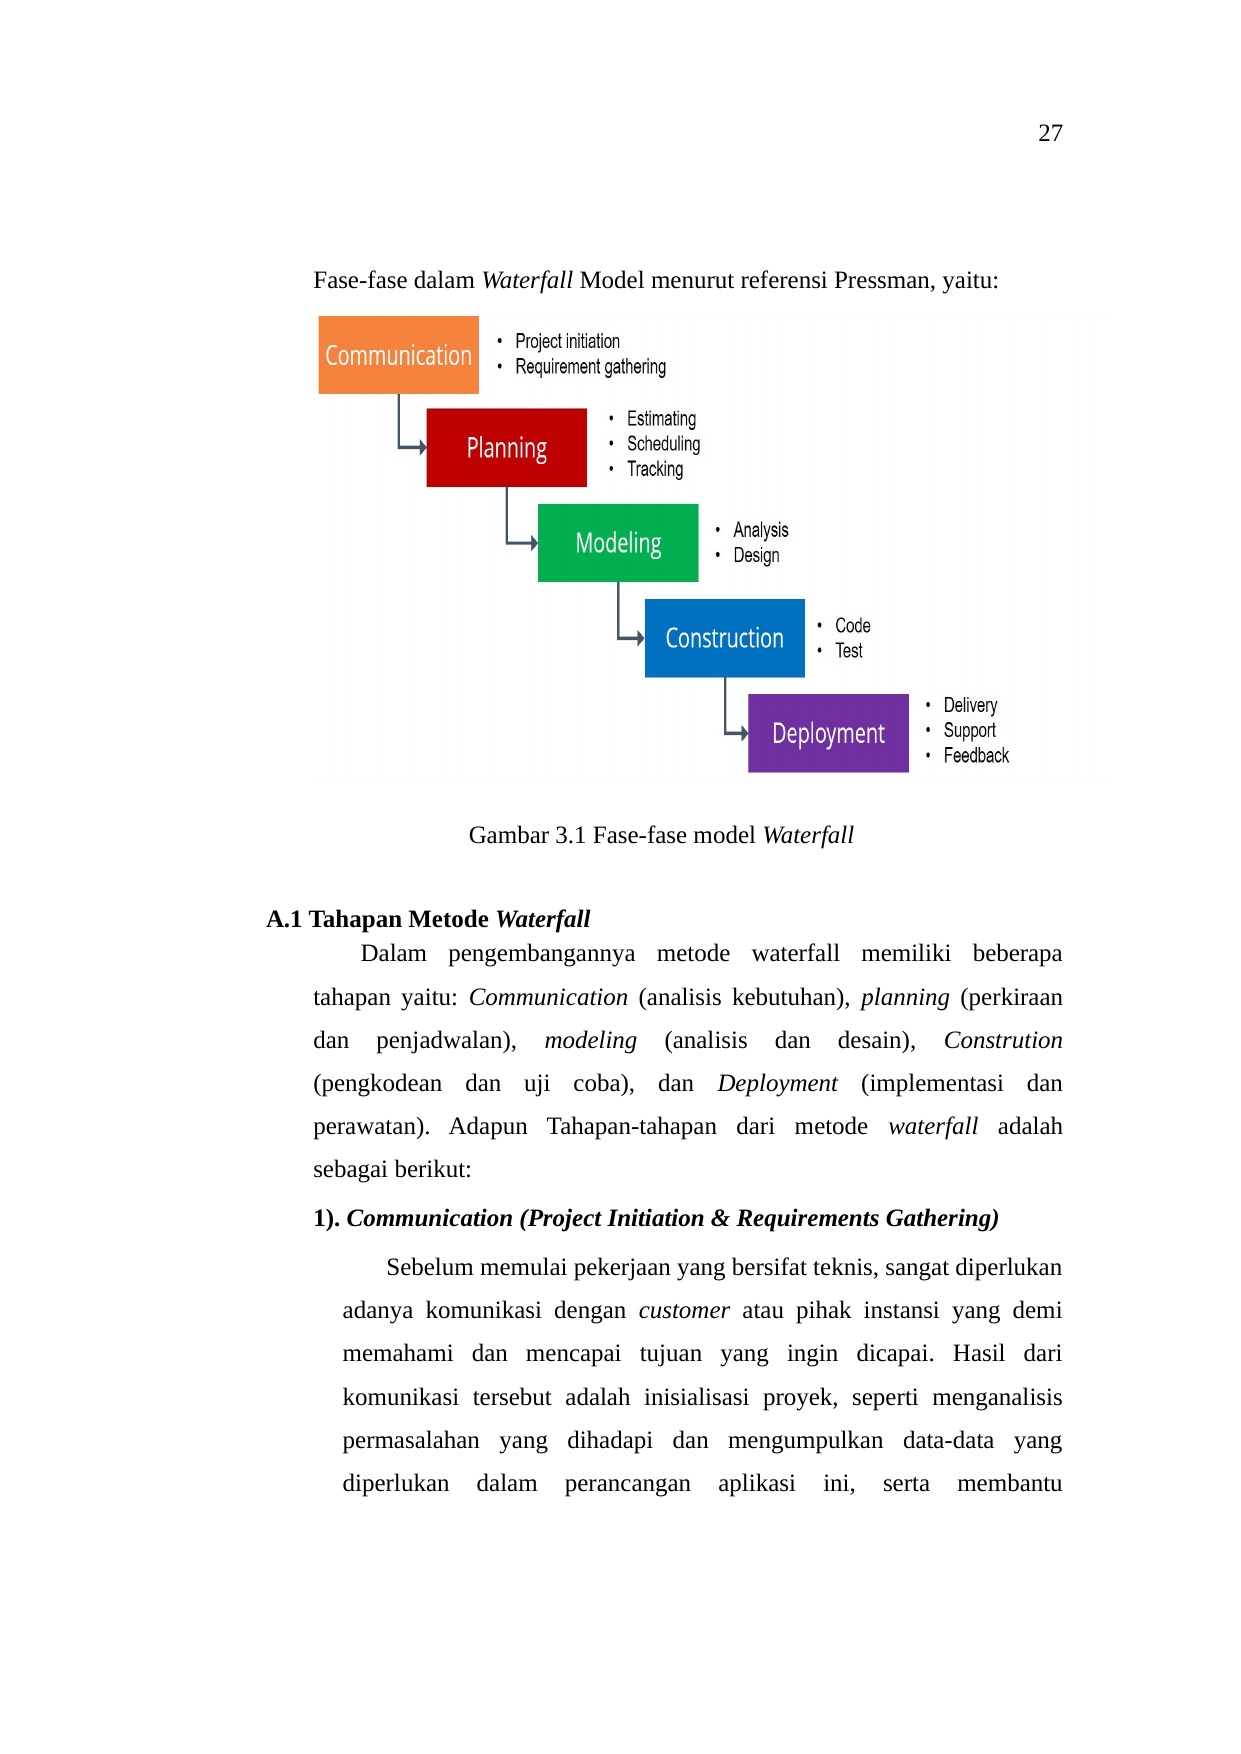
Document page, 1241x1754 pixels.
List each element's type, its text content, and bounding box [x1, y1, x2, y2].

text Sebelum memulai pekerjaan yang bersifat teknis, sangat diperlukan adanya komunikasi dengan customer atau pihak instansi yang demi memahami dan mencapai tujuan yang ingin dicapai. Hasil dari komunikasi tersebut adalah inisialisasi proyek, seperti menganalisis permasalahan yang dihadapi dan mengumpulkan data-data yang diperlukan dalam perancangan aplikasi ini, serta membantu [342, 1252, 1063, 1497]
text Gambar 3.1 Fase-fase model Waterfall [266, 820, 1063, 849]
text A.1 Tahapan Metode Waterfall [266, 875, 1063, 932]
text Fase-fase dalam Waterfall Model menurut referensi Pressman, yaitu: [266, 265, 1063, 294]
picture [313, 316, 1111, 780]
text 1). Communication (Project Initiation & Requirements Gathering) [313, 1203, 1063, 1232]
text Dalam pengembangannya metode waterfall memiliki beberapa tahapan yaitu: Communication (analisis kebutuhan), planning (perkiraan dan penjadwalan), modeling (analisis dan desain), Constrution (pengkodean dan uji coba), dan Deployment (implementasi dan perawatan). Adapun Tahapan-tahapan dari metode waterfall adalah sebagai berikut: [313, 938, 1063, 1183]
